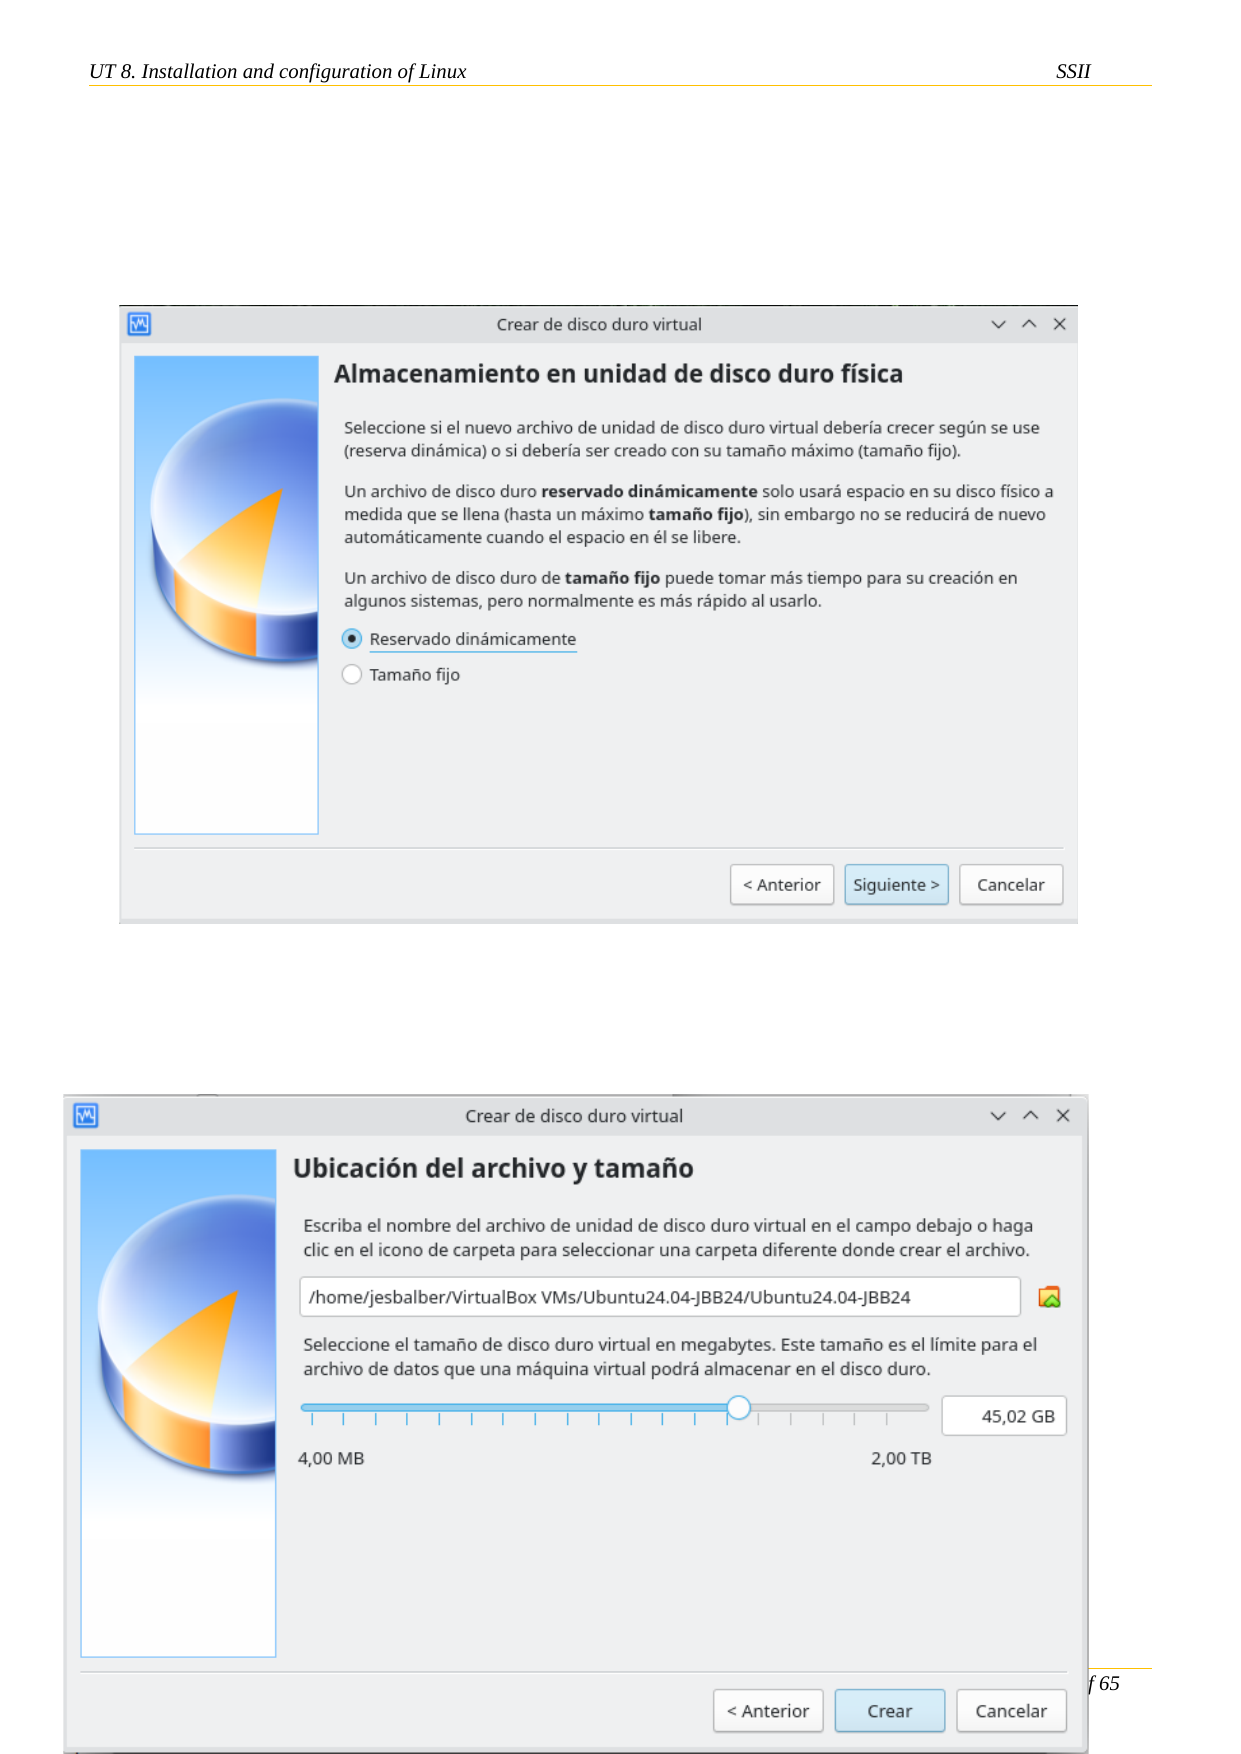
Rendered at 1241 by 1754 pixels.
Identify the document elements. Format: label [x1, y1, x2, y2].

picture [63, 1094, 1089, 1754]
picture [119, 305, 1078, 924]
